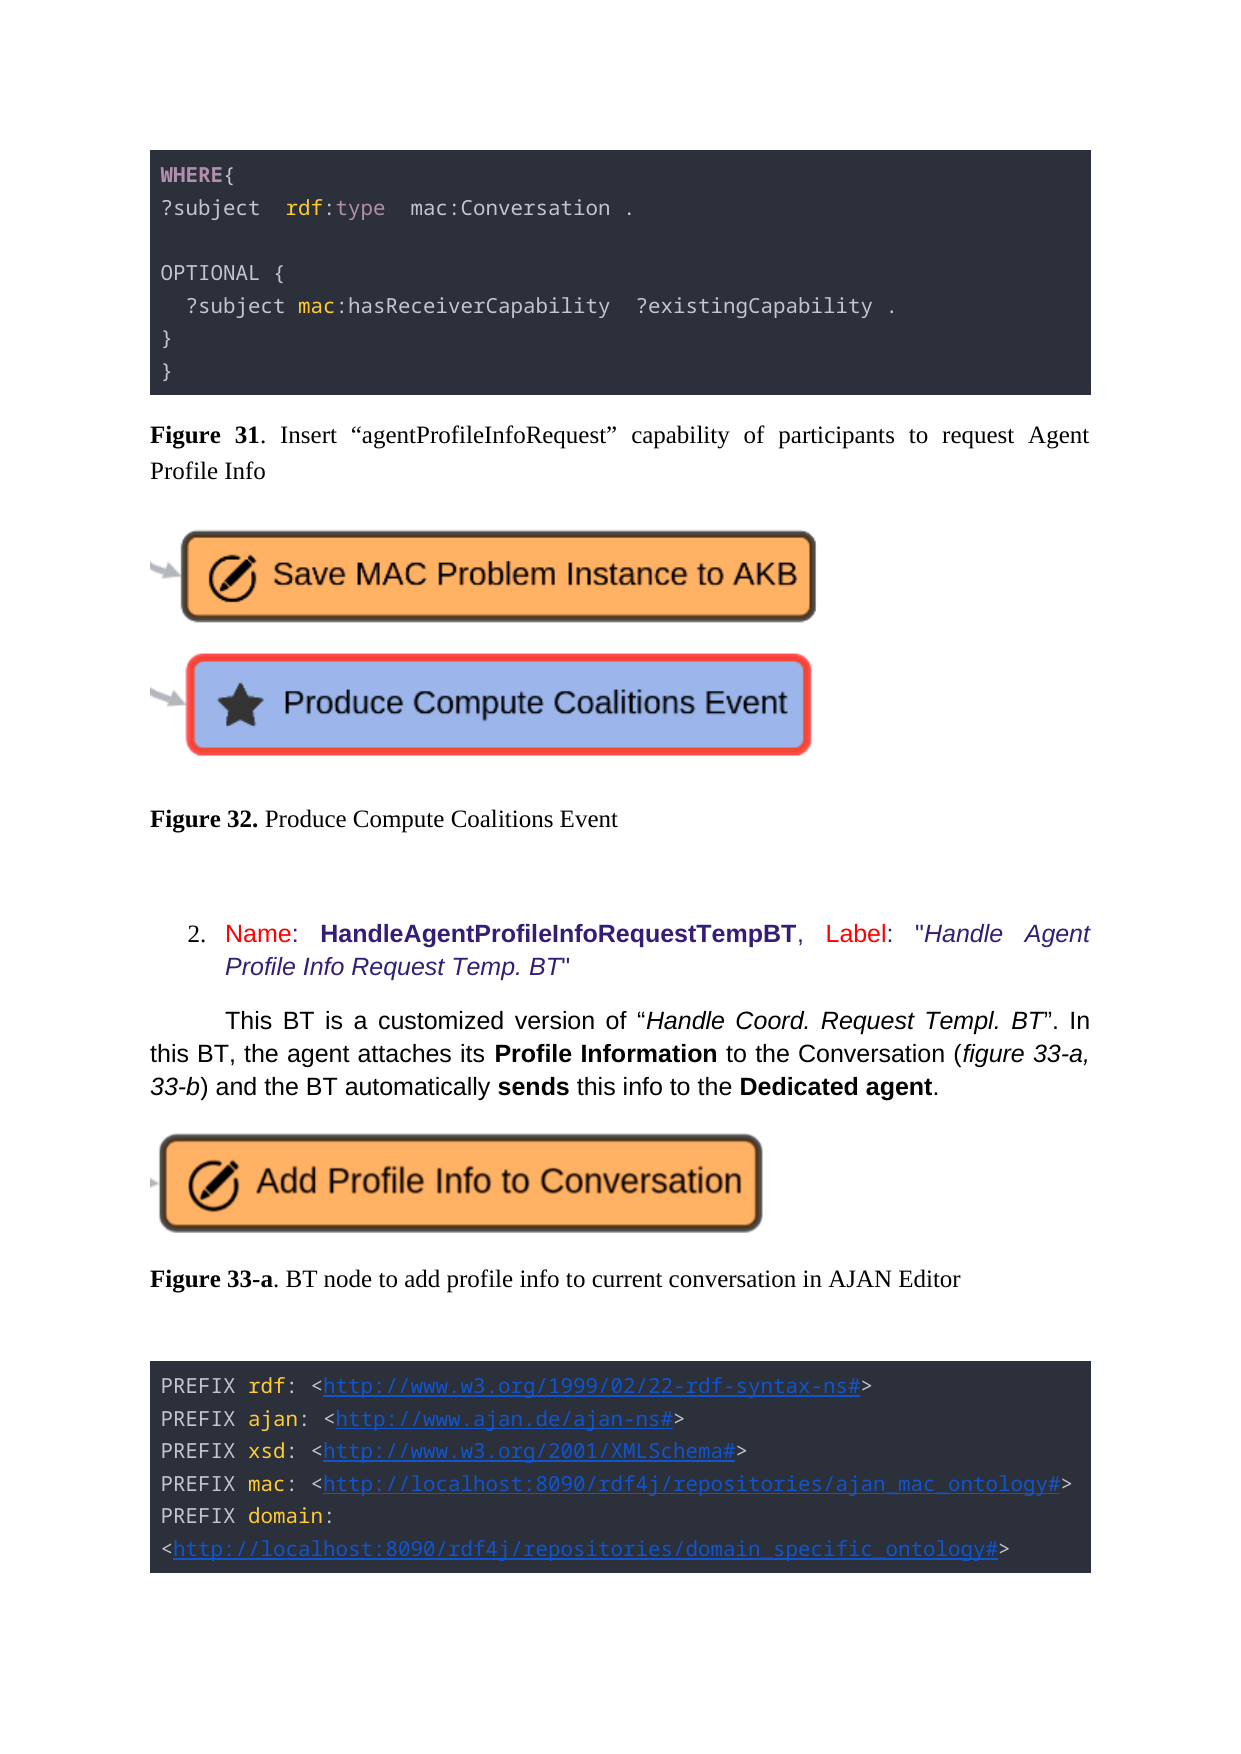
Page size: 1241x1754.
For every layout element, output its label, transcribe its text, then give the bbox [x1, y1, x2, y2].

table_header WHERE{ ?subject rdf:type mac:Conversation . OPTIONAL { ?subject mac:hasReceiverCapability ?existingCapability . } } [150, 150, 1091, 395]
table_header PREFIX rdf: <http://www.w3.org/1999/02/22-rdf-syntax-ns#> PREFIX ajan: <http://www.ajan.de/ajan-ns#> PREFIX xsd: <http://www.w3.org/2001/XMLSchema#> PREFIX mac: <http://localhost:8090/rdf4j/repositories/ajan_mac_ontology#> PREFIX domain: <http://localhost:8090/rdf4j/repositories/domain_specific_ontology#> [150, 1361, 1091, 1573]
picture [150, 516, 866, 773]
text Figure 32. Produce Compute Coalitions Event [150, 804, 1090, 833]
picture [150, 1130, 765, 1233]
text Figure 33-a. BT node to add profile info to current conversation in AJAN Editor [150, 1264, 1090, 1292]
text Figure 31. Insert “agentProfileInfoRequest” capability of participants to request Agent Profile Info [150, 420, 1090, 484]
list Name: HandleAgentProfileInfoRequestTempBT, Label: "Handle Agent Profile Info Request Temp. BT" [187, 919, 1090, 981]
text This BT is a customized version of “Handle Coord. Request Templ. BT”. In this BT, the agent attaches its Profile Information to the Conversation (figure 33-a, 33-b) and the BT automatically sends this info to the Dedicated agent. [150, 1006, 1090, 1101]
